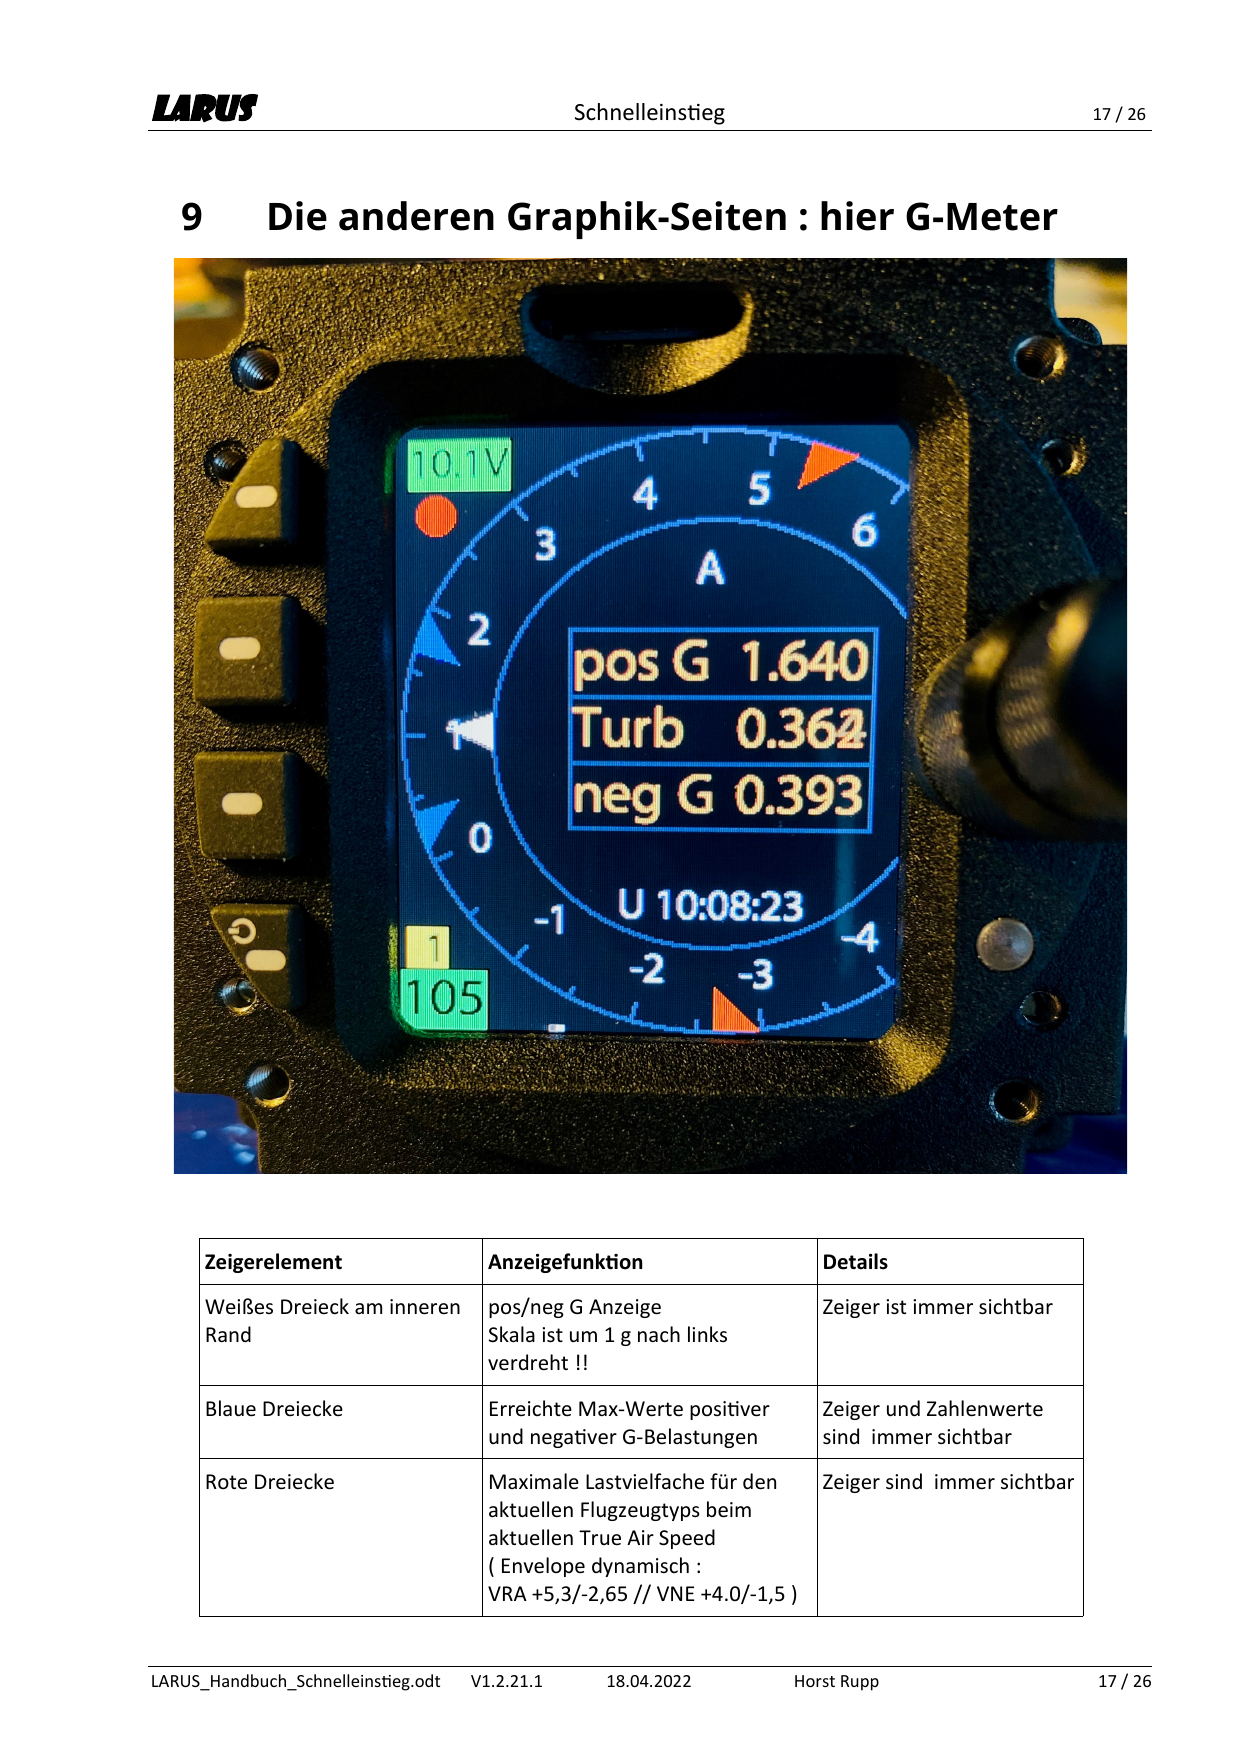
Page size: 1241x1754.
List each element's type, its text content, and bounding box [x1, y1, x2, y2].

table_header Details [818, 1239, 1083, 1284]
table_header Anzeigefunktion [483, 1239, 817, 1284]
picture [173, 258, 1128, 1174]
table_cell Rote Dreiecke [200, 1459, 482, 1616]
table_cell Blaue Dreiecke [200, 1386, 482, 1458]
table_cell Erreichte Max-Werte positiver und negativer G-Belastungen [483, 1386, 817, 1458]
table_cell Weißes Dreieck am inneren Rand [200, 1285, 482, 1385]
table_cell Zeiger und Zahlenwerte sind immer sichtbar [818, 1386, 1083, 1458]
table_cell Zeiger ist immer sichtbar [818, 1285, 1083, 1385]
subtitle Die anderen Graphik-Seiten : hier G-Meter [148, 155, 1128, 266]
table_cell pos/neg G Anzeige Skala ist um 1 g nach links verdreht !! [483, 1285, 817, 1385]
table_cell Zeiger sind immer sichtbar [818, 1459, 1083, 1616]
table_header Zeigerelement [200, 1239, 482, 1284]
table_cell Maximale Lastvielfache für den aktuellen Flugzeugtyps beim aktuellen True Air Speed ( Envelope dynamisch : VRA +5,3/-2,65 // VNE +4.0/-1,5 ) [483, 1459, 817, 1616]
